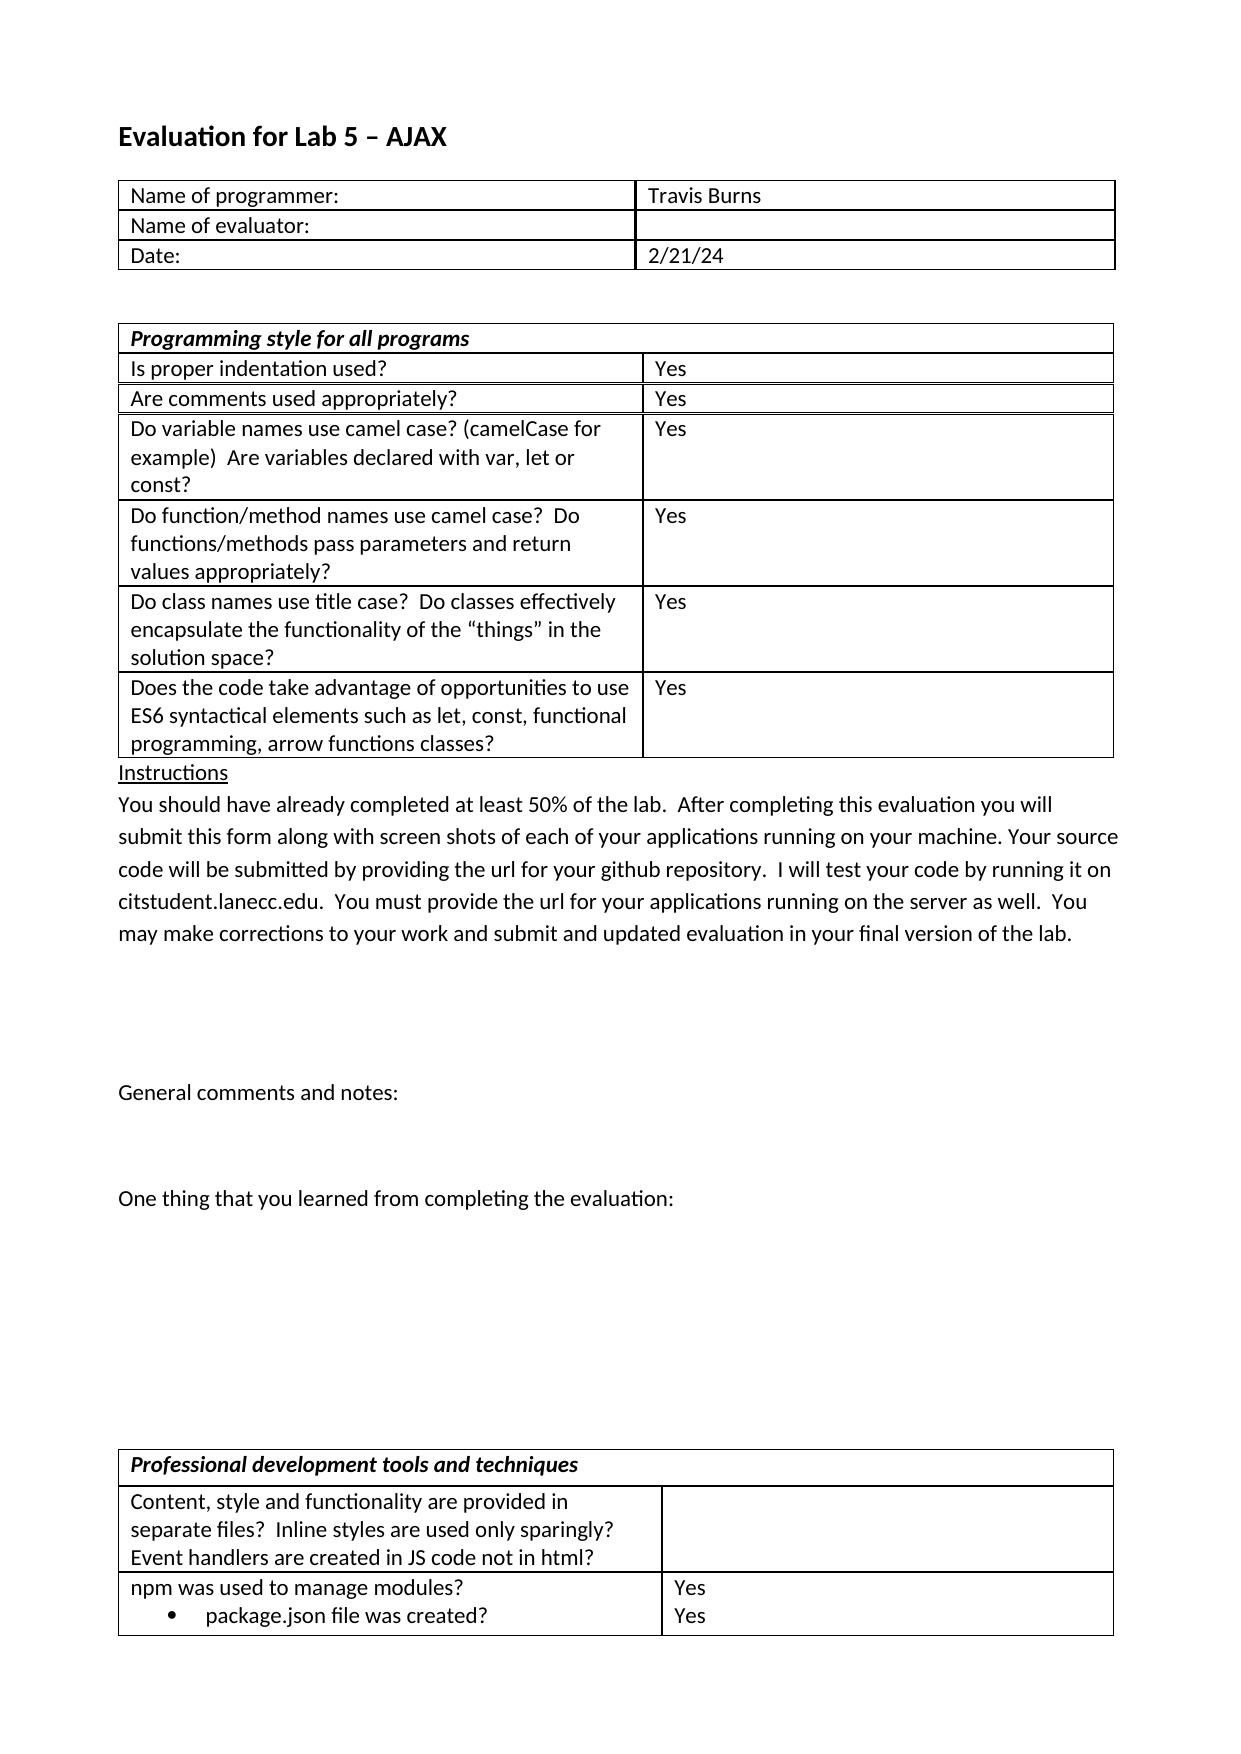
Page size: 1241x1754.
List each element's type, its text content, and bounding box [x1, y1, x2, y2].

table_cell Is proper indentation used? [119, 354, 642, 382]
table_cell Does the code take advantage of opportunities to use ES6 syntactical elements such as let, const, functional programming, arrow functions classes? [119, 673, 642, 757]
table_cell Name of evaluator: [119, 211, 634, 239]
table_cell Do variable names use camel case? (camelCase for example) Are variables declared with var, let or const? [119, 415, 642, 499]
table_header Travis Burns [637, 181, 1114, 209]
table_cell [663, 1487, 1113, 1571]
text One thing that you learned from completing the evaluation: [118, 1184, 1122, 1212]
table_cell 2/21/24 [637, 241, 1114, 269]
table_cell [637, 211, 1114, 239]
table_header Name of programmer: [119, 181, 634, 209]
text Instructions You should have already completed at least 50% of the lab. After completing this evaluation you will submit this form along with screen shots of each of your applications running on your machine. Your source code will be submitted by providing the url for your github repository. I will test your code by running it on citstudent.lanecc.edu. You must provide the url for your applications running on the server as well. You may make corrections to your work and submit and updated evaluation in your final version of the lab. [118, 758, 1122, 947]
table_cell Yes Yes [663, 1573, 1113, 1635]
text General comments and notes: [118, 1078, 1122, 1106]
table_header Professional development tools and techniques [119, 1450, 1113, 1485]
text Evaluation for Lab 5 – AJAX [118, 118, 1122, 154]
table_cell Yes [644, 385, 1113, 412]
table_cell Are comments used appropriately? [119, 385, 642, 412]
table_cell Yes [644, 587, 1113, 671]
table_cell Date: [119, 241, 634, 269]
table_cell Yes [644, 354, 1113, 382]
table_cell Yes [644, 415, 1113, 499]
table_cell Yes [644, 673, 1113, 757]
table_cell Yes [644, 501, 1113, 585]
table_header Programming style for all programs [119, 324, 1113, 352]
table_cell Content, style and functionality are provided in separate files? Inline styles are used only sparingly? Event handlers are created in JS code not in html? [119, 1487, 661, 1571]
table_cell Do class names use title case? Do classes effectively encapsulate the functionality of the “things” in the solution space? [119, 587, 642, 671]
table_cell npm was used to manage modules? · package.json file was created? [119, 1573, 661, 1635]
table_cell Do function/method names use camel case? Do functions/methods pass parameters and return values appropriately? [119, 501, 642, 585]
